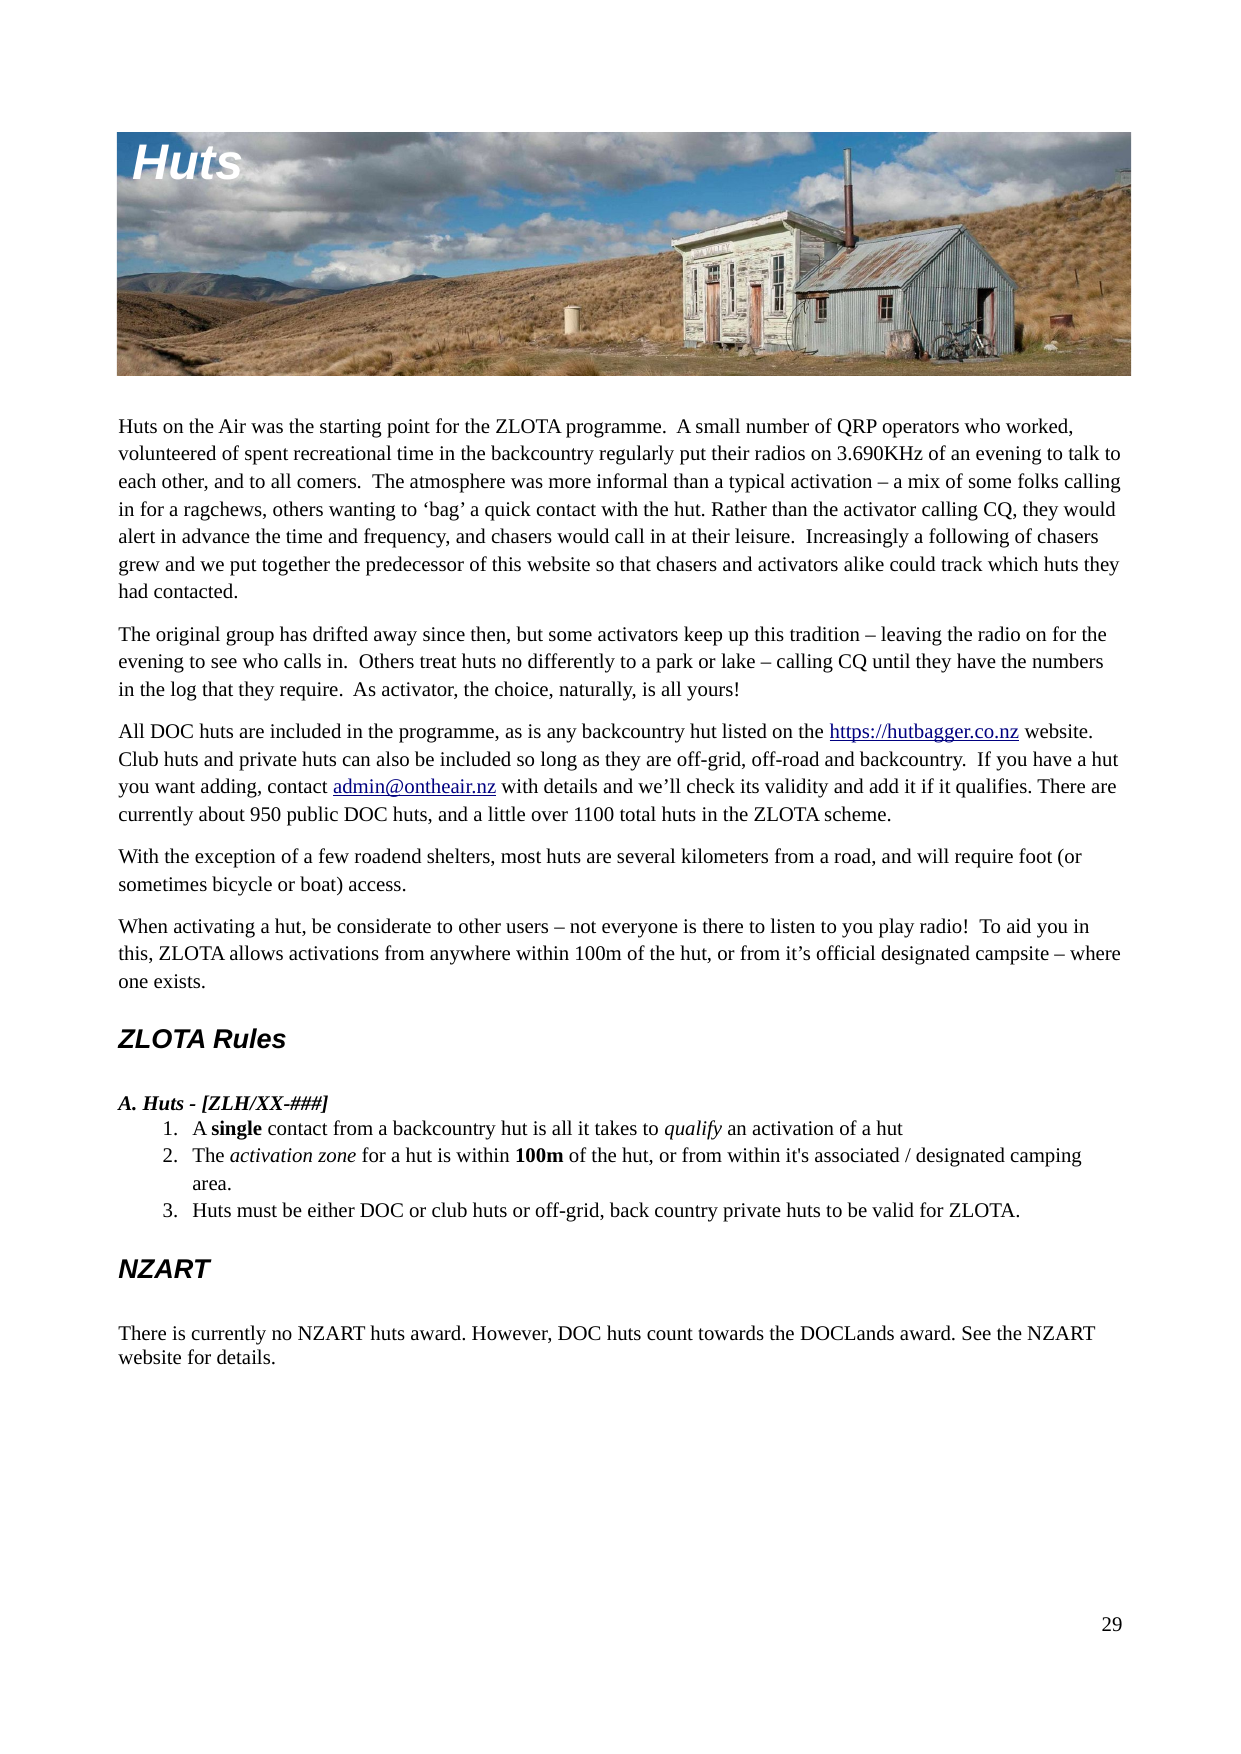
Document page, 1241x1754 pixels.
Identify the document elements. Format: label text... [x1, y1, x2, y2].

list Huts must be either DOC or club huts or off-grid, back country private huts to be valid for ZLOTA. [162, 1198, 1122, 1222]
list The activation zone for a hut is within 100m of the hut, or from within it's associated / designated camping area. [162, 1143, 1122, 1195]
subtitle NZART [118, 1253, 1122, 1284]
text There is currently no NZART huts award. However, DOC huts count towards the DOCLands award. See the NZART website for details. [118, 1321, 1122, 1369]
text All DOC huts are included in the programme, as is any backcountry hut listed on the https://hutbagger.co.nz website. Club huts and private huts can also be included so long as they are off-grid, off-road and backcountry. If you have a hut you want adding, contact admin@ontheair.nz with details and we’ll check its validity and add it if it qualifies. There are currently about 950 public DOC huts, and a little over 1100 total huts in the ZLOTA scheme. [118, 719, 1122, 826]
text The original group has drifted away since then, but some activators keep up this tradition – leaving the radio on for the evening to see who calls in. Others treat huts no differently to a park or lake – calling CQ until they have the numbers in the log that they require. As activator, the choice, naturally, is all yours! [118, 621, 1122, 701]
text Huts on the Air was the starting point for the ZLOTA programme. A small number of QRP operators who worked, volunteered of spent recreational time in the backcountry regularly put their radios on 3.690KHz of an evening to talk to each other, and to all comers. The atmosphere was more informal than a typical activation – a mix of some folks calling in for a ragchews, others wanting to ‘bag’ a quick contact with the hut. Rather than the activator calling CQ, they would alert in advance the time and frequency, and chasers would call in at their leisure. Increasingly a following of chasers grew and we put together the predecessor of this website so that chasers and activators alike could track which huts they had contacted. [118, 414, 1122, 603]
subtitle ZLOTA Rules [118, 1023, 1122, 1055]
text A. Huts - [ZLH/XX-###] [118, 1091, 1122, 1115]
picture [116, 132, 1132, 376]
text When activating a hut, be considerate to other users – not everyone is there to listen to you play radio! To aid you in this, ZLOTA allows activations from anywhere within 100m of the hut, or from it’s official designated campsite – where one exists. [118, 914, 1122, 993]
list A single contact from a backcountry hut is all it takes to qualify an activation of a hut [162, 1115, 1122, 1139]
text With the exception of a few roadend shelters, most huts are several kilometers from a road, and will require foot (or sometimes bicycle or boat) access. [118, 844, 1122, 896]
